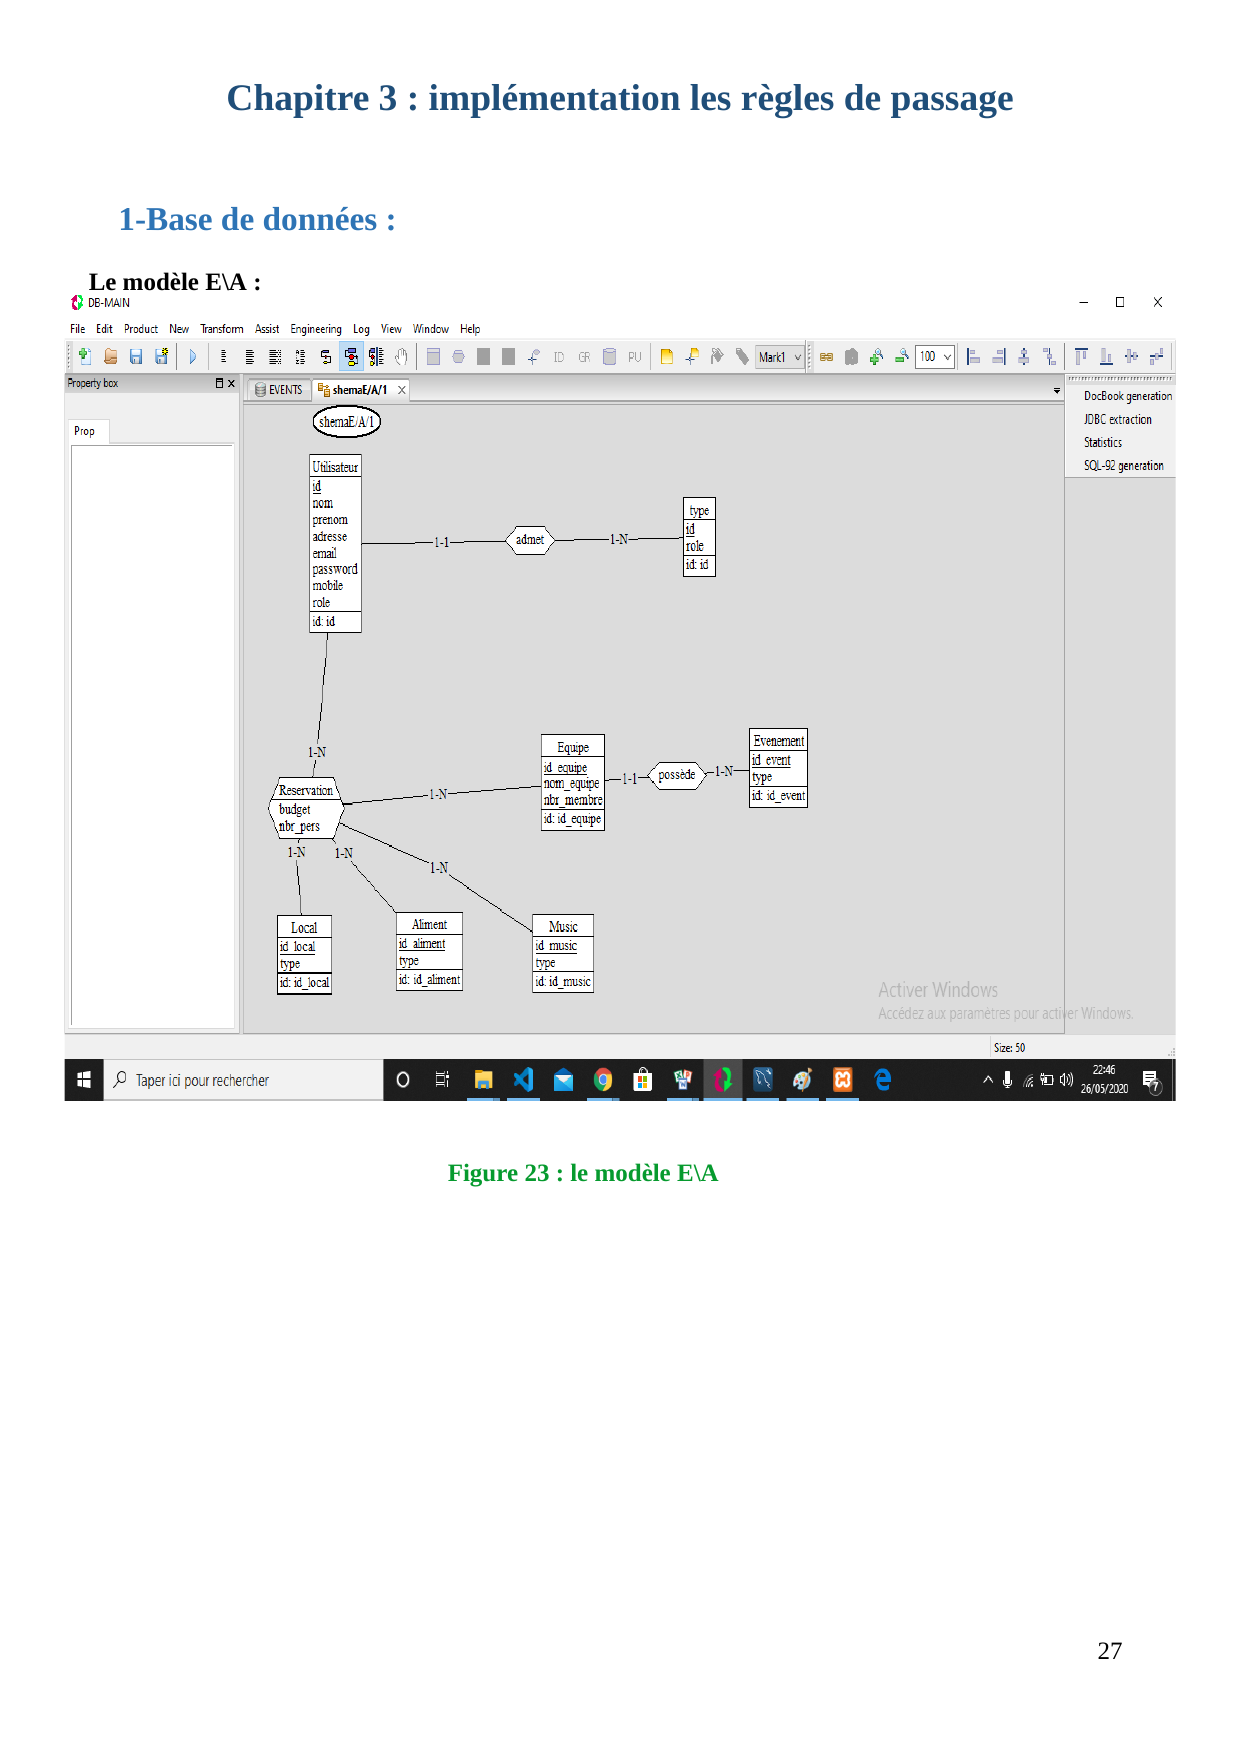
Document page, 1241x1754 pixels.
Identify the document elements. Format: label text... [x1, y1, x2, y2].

text Chapitre 3 : implémentation les règles de passage [118, 75, 1122, 118]
picture [64, 295, 1176, 1101]
text Le modèle E\A : [88, 267, 1078, 295]
text 1-Base de données : [118, 199, 1122, 238]
text Figure 23 : le modèle E\A [88, 1158, 1078, 1187]
